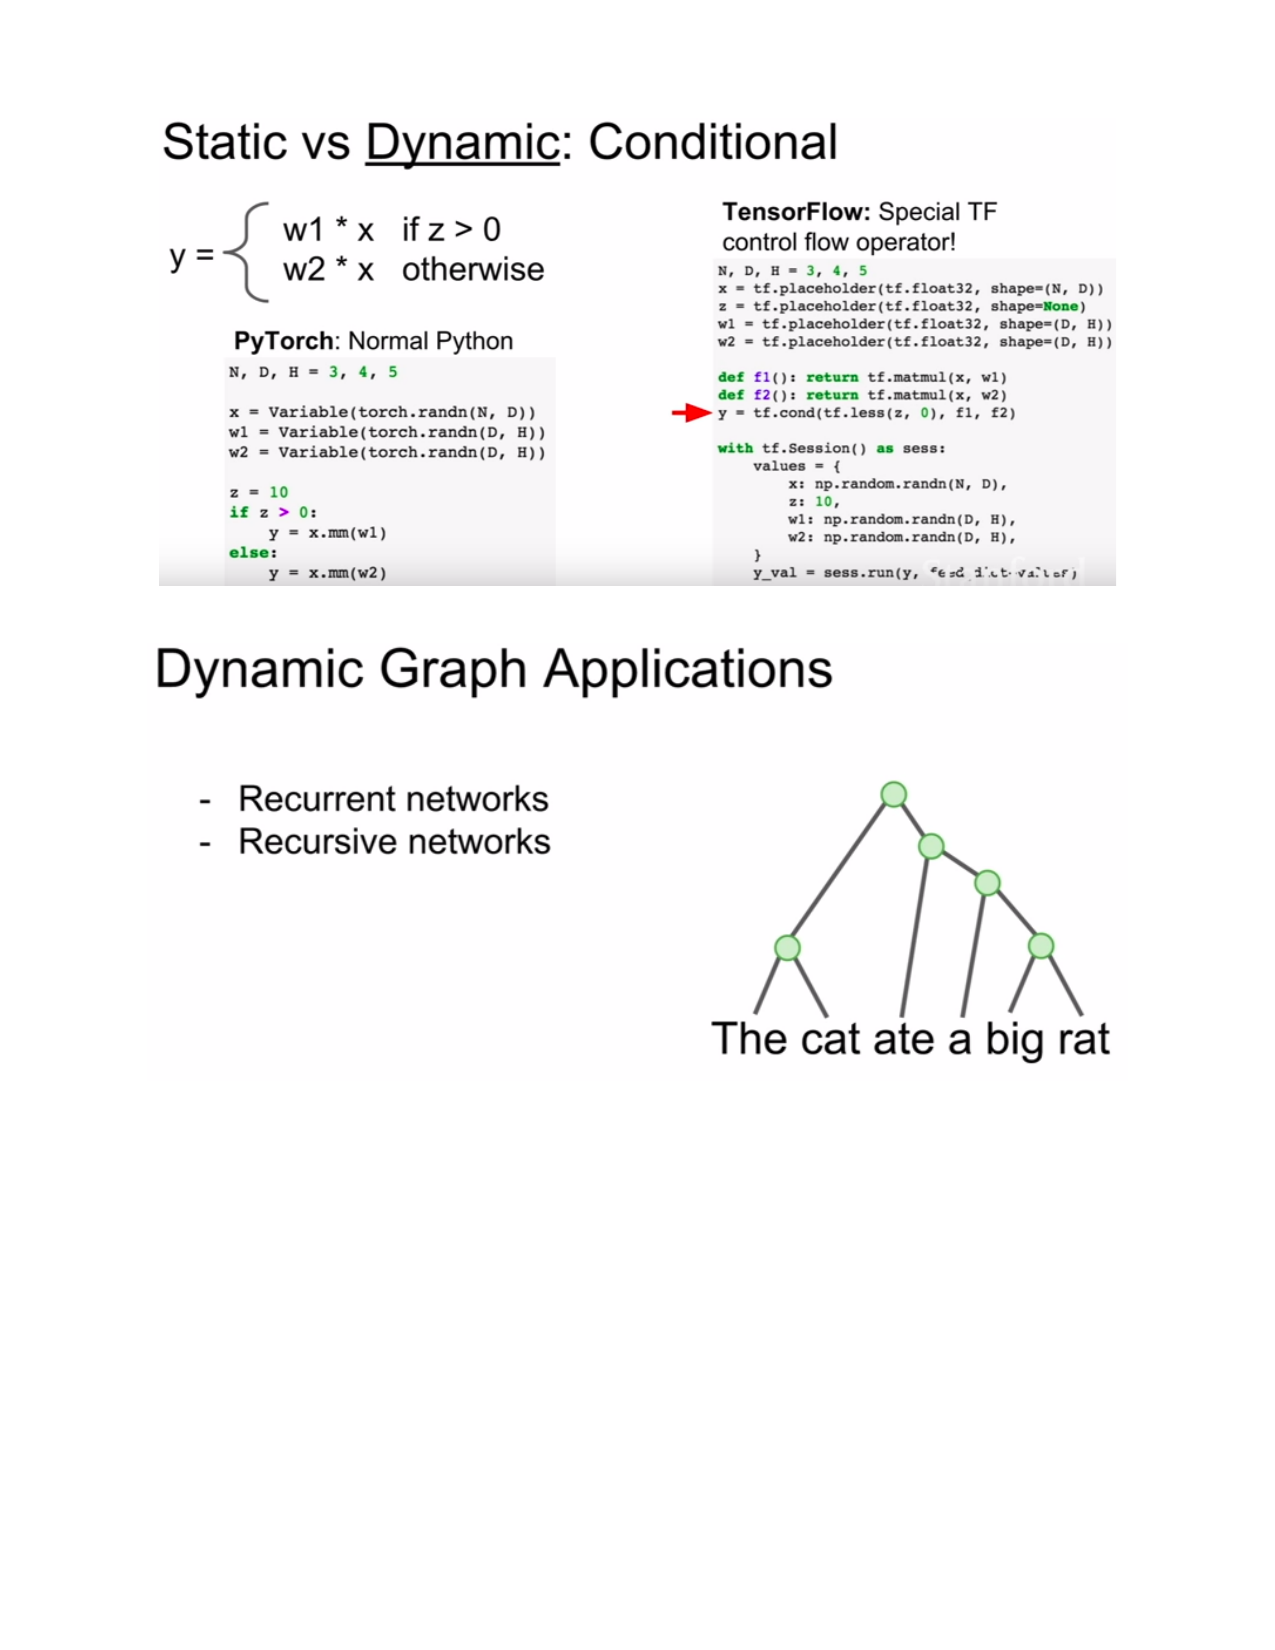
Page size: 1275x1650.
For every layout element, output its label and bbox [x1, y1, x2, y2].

picture [146, 643, 1129, 1081]
picture [159, 118, 1117, 586]
